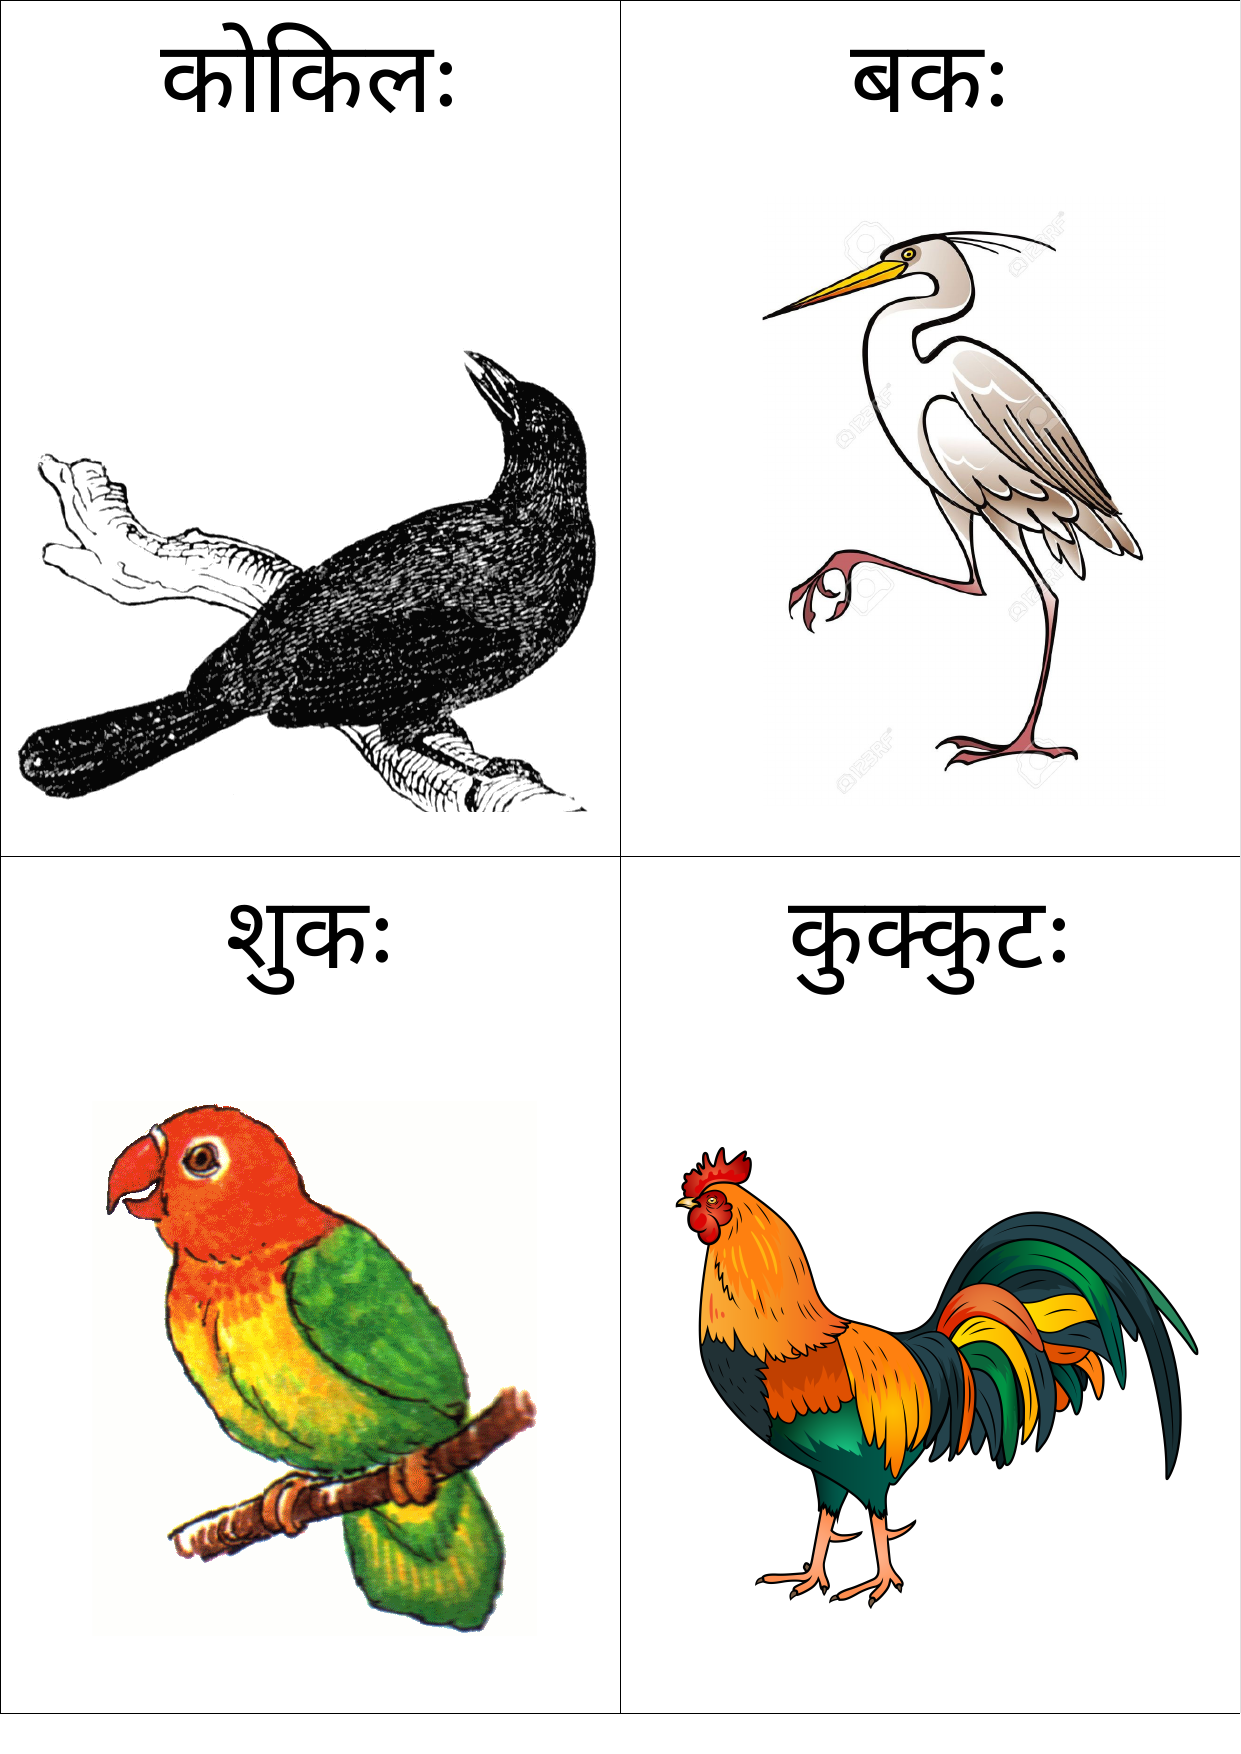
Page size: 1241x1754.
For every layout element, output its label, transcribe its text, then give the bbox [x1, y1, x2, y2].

picture [671, 1143, 1203, 1613]
table_cell बकः [621, 1, 1240, 856]
picture [5, 339, 615, 812]
picture [762, 196, 1167, 806]
table_cell कोकिलः [1, 1, 620, 856]
table_cell कुक्कुटः [621, 857, 1240, 1712]
picture [92, 1101, 538, 1636]
table_cell शुकः [1, 857, 620, 1712]
